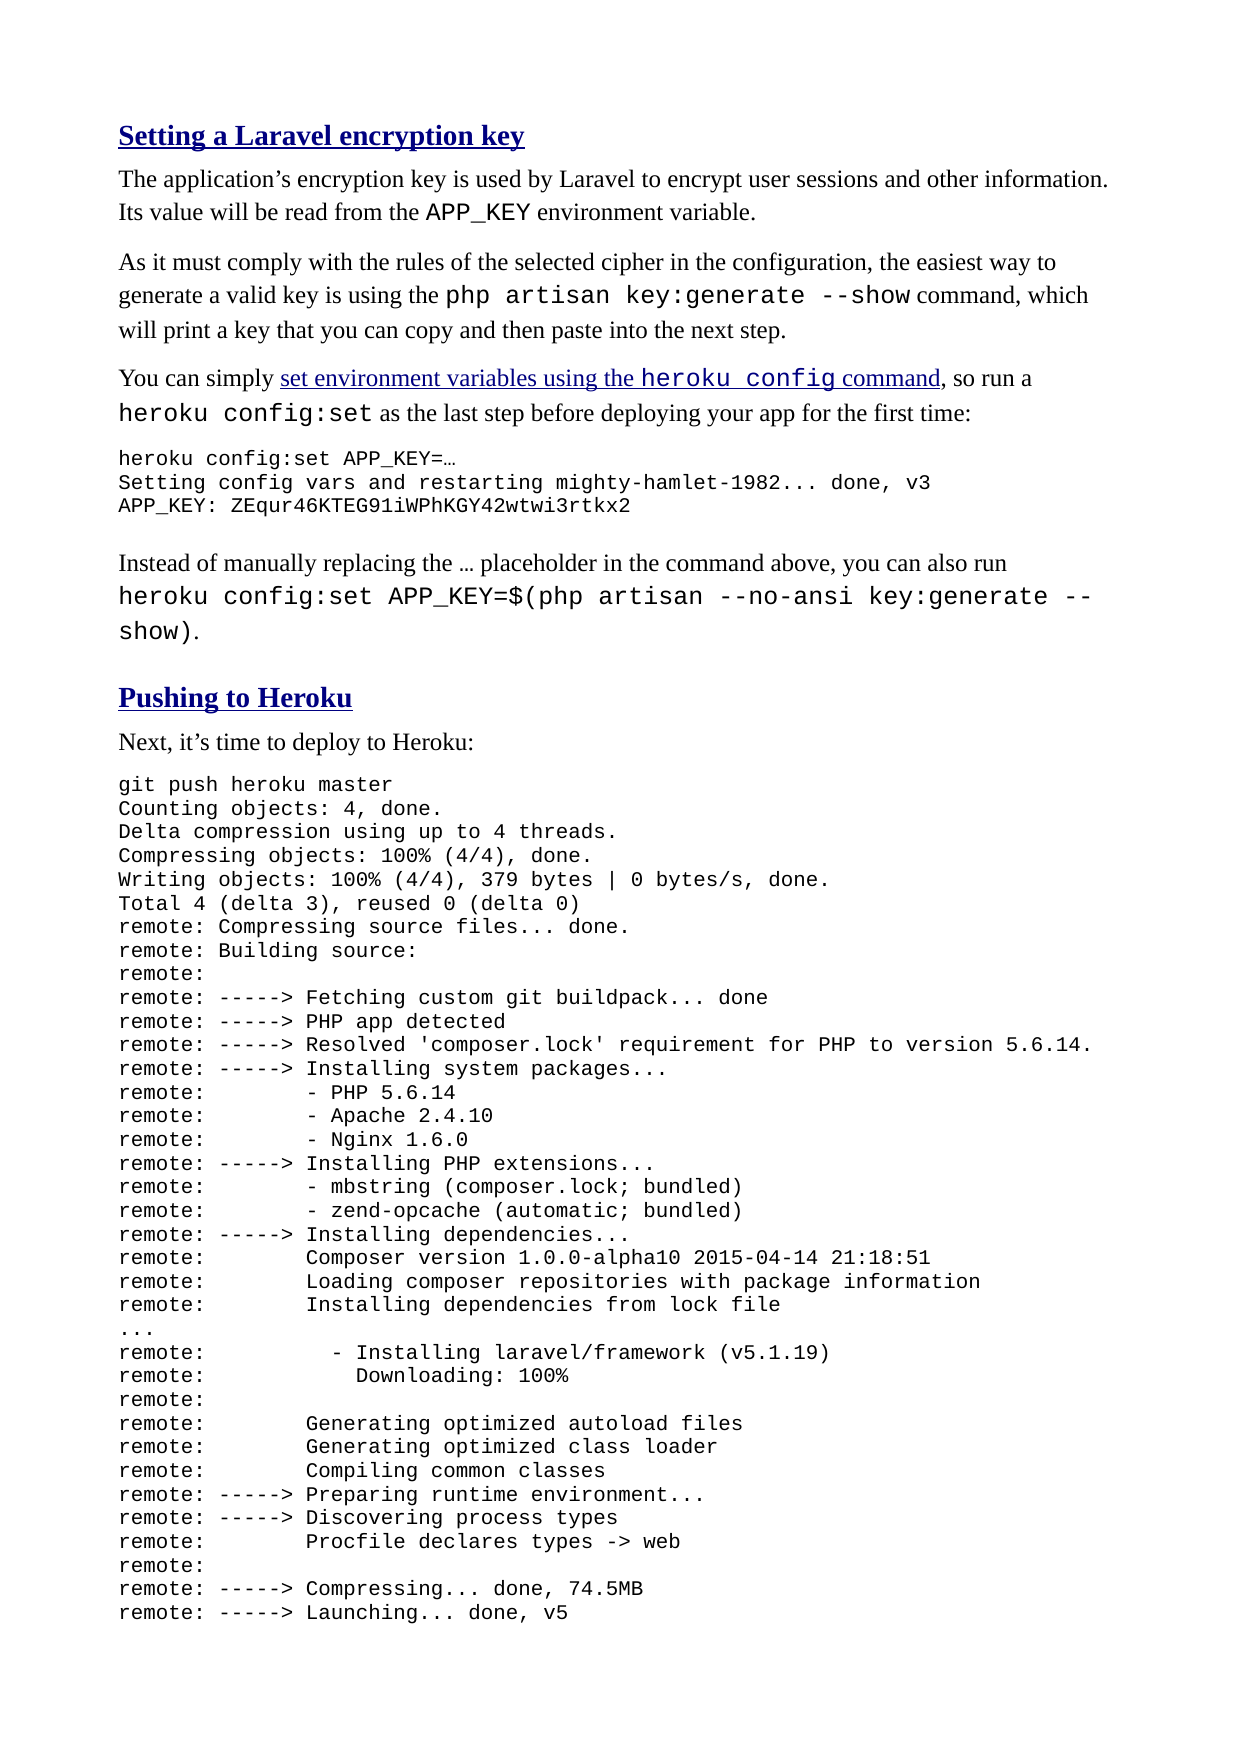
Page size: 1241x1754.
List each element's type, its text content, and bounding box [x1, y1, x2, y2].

text Instead of manually replacing the … placeholder in the command above, you can also run heroku config:set APP_KEY=$(php artisan --no-ansi key:generate --show). [118, 548, 1122, 647]
text remote: Loading composer repositories with package information [118, 1271, 1122, 1294]
text remote: -----> Installing dependencies... [118, 1223, 1122, 1247]
text remote: - PHP 5.6.14 [118, 1082, 1122, 1105]
text remote: [118, 1554, 1122, 1578]
text remote: Generating optimized autoload files [118, 1413, 1122, 1436]
text remote: -----> Discovering process types [118, 1507, 1122, 1531]
text remote: - zend-opcache (automatic; bundled) [118, 1200, 1122, 1223]
text ... [118, 1318, 1122, 1342]
text remote: [118, 1389, 1122, 1413]
text Total 4 (delta 3), reused 0 (delta 0) [118, 892, 1122, 916]
text remote: - mbstring (composer.lock; bundled) [118, 1176, 1122, 1200]
text remote: -----> Compressing... done, 74.5MB [118, 1578, 1122, 1602]
text Writing objects: 100% (4/4), 379 bytes | 0 bytes/s, done. [118, 869, 1122, 892]
text APP_KEY: ZEqur46KTEG91iWPhKGY42wtwi3rtkx2 [118, 495, 1122, 519]
text remote: Installing dependencies from lock file [118, 1294, 1122, 1318]
text Setting config vars and restarting mighty-hamlet-1982... done, v3 [118, 472, 1122, 495]
text Delta compression using up to 4 threads. [118, 822, 1122, 845]
subtitle Setting a Laravel encryption key [118, 118, 1122, 152]
text remote: -----> Installing system packages... [118, 1058, 1122, 1082]
text remote: Composer version 1.0.0-alpha10 2015-04-14 21:18:51 [118, 1247, 1122, 1271]
text heroku config:set APP_KEY=… [118, 448, 1122, 472]
text remote: Compiling common classes [118, 1460, 1122, 1484]
text remote: Building source: [118, 940, 1122, 963]
text git push heroku master [118, 774, 1122, 798]
text remote: -----> Fetching custom git buildpack... done [118, 987, 1122, 1011]
text remote: - Installing laravel/framework (v5.1.19) [118, 1342, 1122, 1365]
text remote: -----> Installing PHP extensions... [118, 1153, 1122, 1176]
text remote: Compressing source files... done. [118, 916, 1122, 940]
text remote: - Nginx 1.6.0 [118, 1129, 1122, 1153]
text As it must comply with the rules of the selected cipher in the configuration, the easiest way to generate a valid key is using the php artisan key:generate --show command, which will print a key that you can copy and then paste into the next step. [118, 247, 1122, 344]
text You can simply set environment variables using the heroku config command, so run a heroku config:set as the last step before deploying your app for the first time: [118, 363, 1122, 429]
text remote: -----> Preparing runtime environment... [118, 1484, 1122, 1507]
text remote: Generating optimized class loader [118, 1436, 1122, 1460]
text remote: -----> Launching... done, v5 [118, 1602, 1122, 1626]
text Counting objects: 4, done. [118, 798, 1122, 822]
text remote: [118, 963, 1122, 987]
text remote: - Apache 2.4.10 [118, 1105, 1122, 1129]
text Compressing objects: 100% (4/4), done. [118, 845, 1122, 869]
text Next, it’s time to deploy to Heroku: [118, 727, 1122, 755]
text remote: -----> PHP app detected [118, 1011, 1122, 1034]
text remote: Downloading: 100% [118, 1365, 1122, 1389]
text remote: -----> Resolved 'composer.lock' requirement for PHP to version 5.6.14. [118, 1034, 1122, 1058]
subtitle Pushing to Heroku [118, 681, 1122, 714]
text The application’s encryption key is used by Laravel to encrypt user sessions and other information. Its value will be read from the APP_KEY environment variable. [118, 164, 1122, 228]
text remote: Procfile declares types -> web [118, 1531, 1122, 1554]
